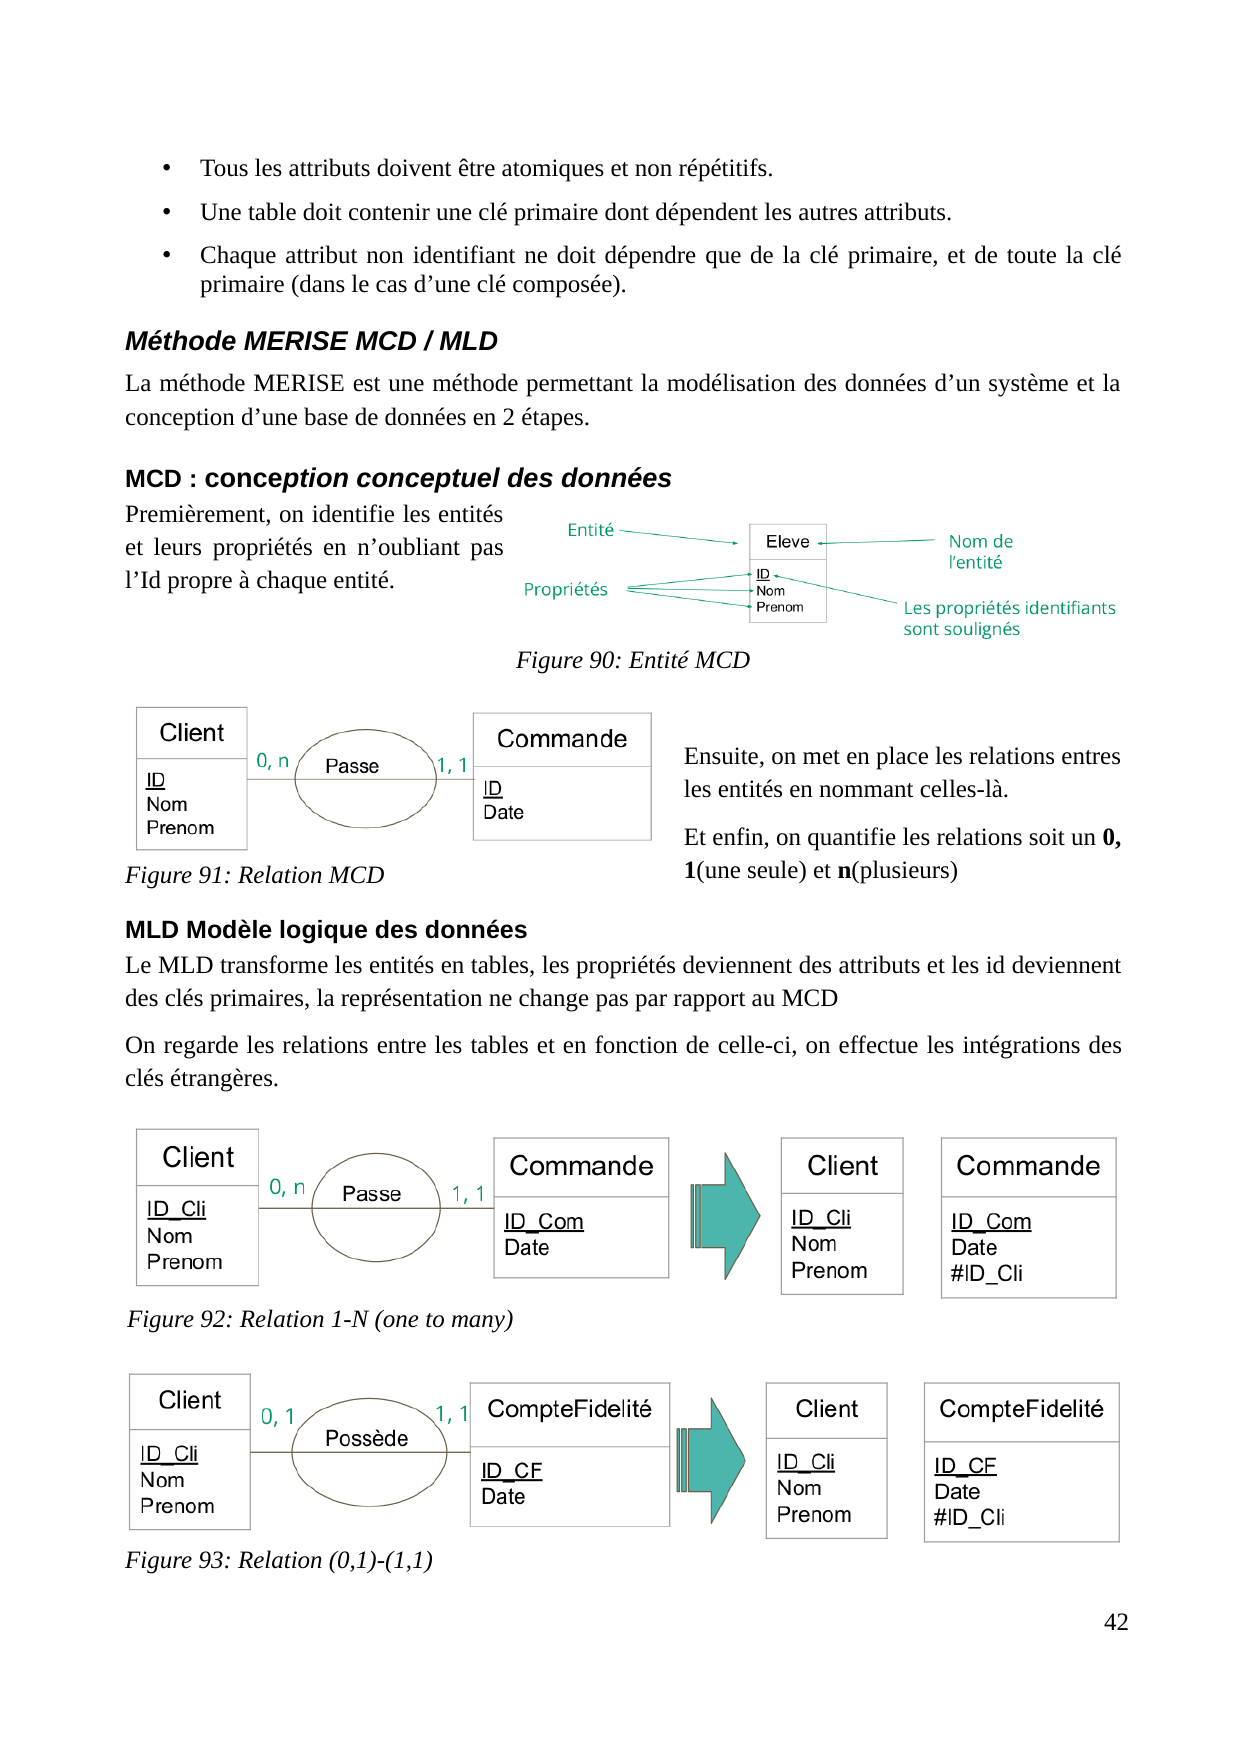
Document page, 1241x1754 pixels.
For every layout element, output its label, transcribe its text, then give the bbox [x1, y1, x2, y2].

list Tous les attributs doivent être atomiques et non répétitifs. [162, 153, 1123, 182]
text Et enfin, on quantifie les relations soit un 0, 1(une seule) et n(plusieurs) [672, 822, 1123, 883]
subtitle Méthode MERISE MCD / MLD [125, 325, 1123, 356]
subtitle MLD Modèle logique des données [125, 915, 1123, 943]
list Une table doit contenir une clé primaire dont dépendent les autres attributs. [162, 197, 1123, 226]
text Figure 93: Relation (0,1)-(1,1) [125, 1546, 1123, 1574]
subtitle MCD : conception conceptuel des données [125, 462, 1123, 493]
text Figure 90: Entité MCD [516, 645, 1123, 674]
picture [515, 511, 1123, 645]
text Le MLD transforme les entités en tables, les propriétés deviennent des attributs et les id deviennent des clés primaires, la représentation ne change pas par rapport au MCD [125, 950, 1123, 1012]
picture [125, 692, 672, 861]
text On regarde les relations entre les tables et en fonction de celle-ci, on effectue les intégrations des clés étrangères. [125, 1030, 1123, 1092]
text Premièrement, on identifie les entités et leurs propriétés en n’oubliant pas l’Id propre à chaque entité. [125, 499, 1123, 594]
picture [126, 1123, 1122, 1304]
list Chaque attribut non identifiant ne doit dépendre que de la clé primaire, et de toute la clé primaire (dans le cas d’une clé composée). [162, 240, 1123, 298]
text Ensuite, on met en place les relations entres les entités en nommant celles-là. [672, 741, 1123, 803]
text La méthode MERISE est une méthode permettant la modélisation des données d’un système et la conception d’une base de données en 2 étapes. [125, 368, 1123, 430]
text Figure 92: Relation 1-N (one to many) [127, 1304, 1121, 1333]
picture [125, 1369, 1123, 1546]
text Figure 91: Relation MCD [125, 861, 672, 889]
